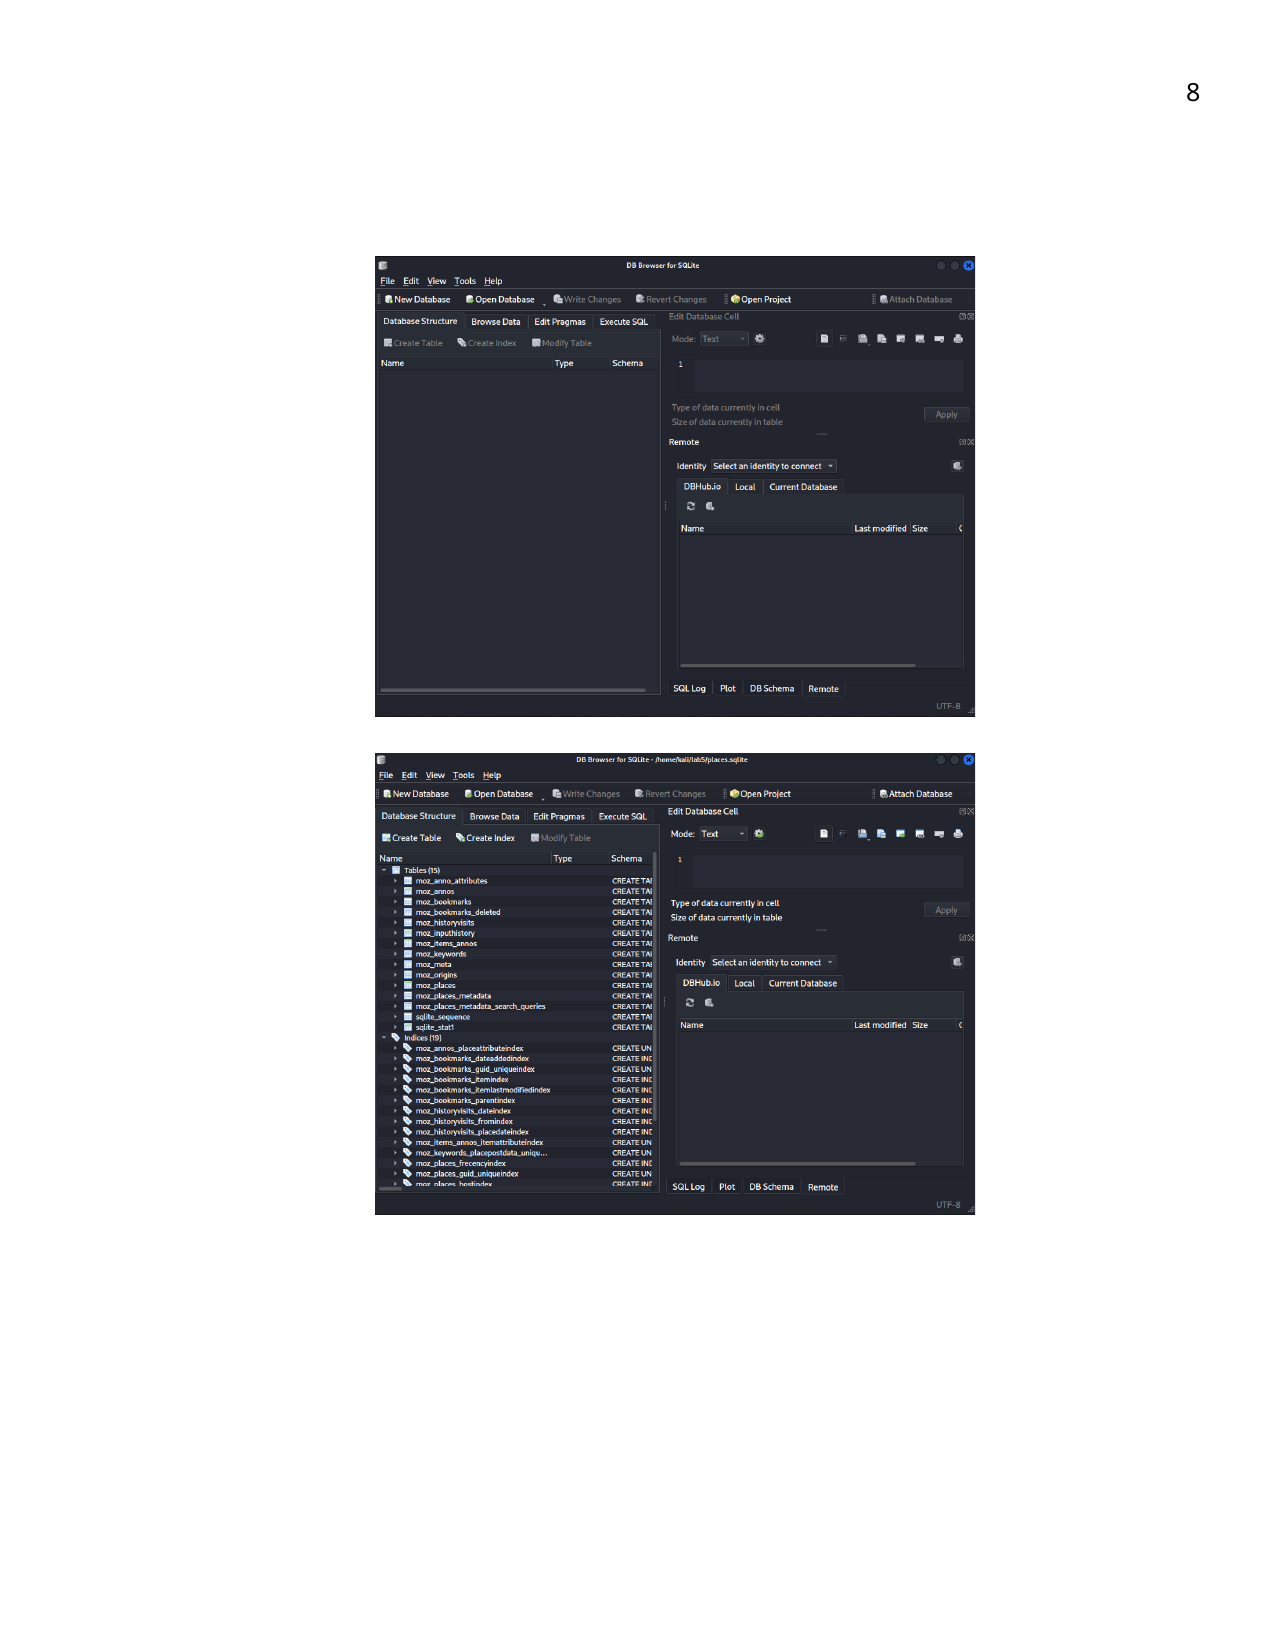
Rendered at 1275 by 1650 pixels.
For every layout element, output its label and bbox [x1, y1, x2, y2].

picture [375, 256, 976, 717]
picture [375, 753, 976, 1215]
